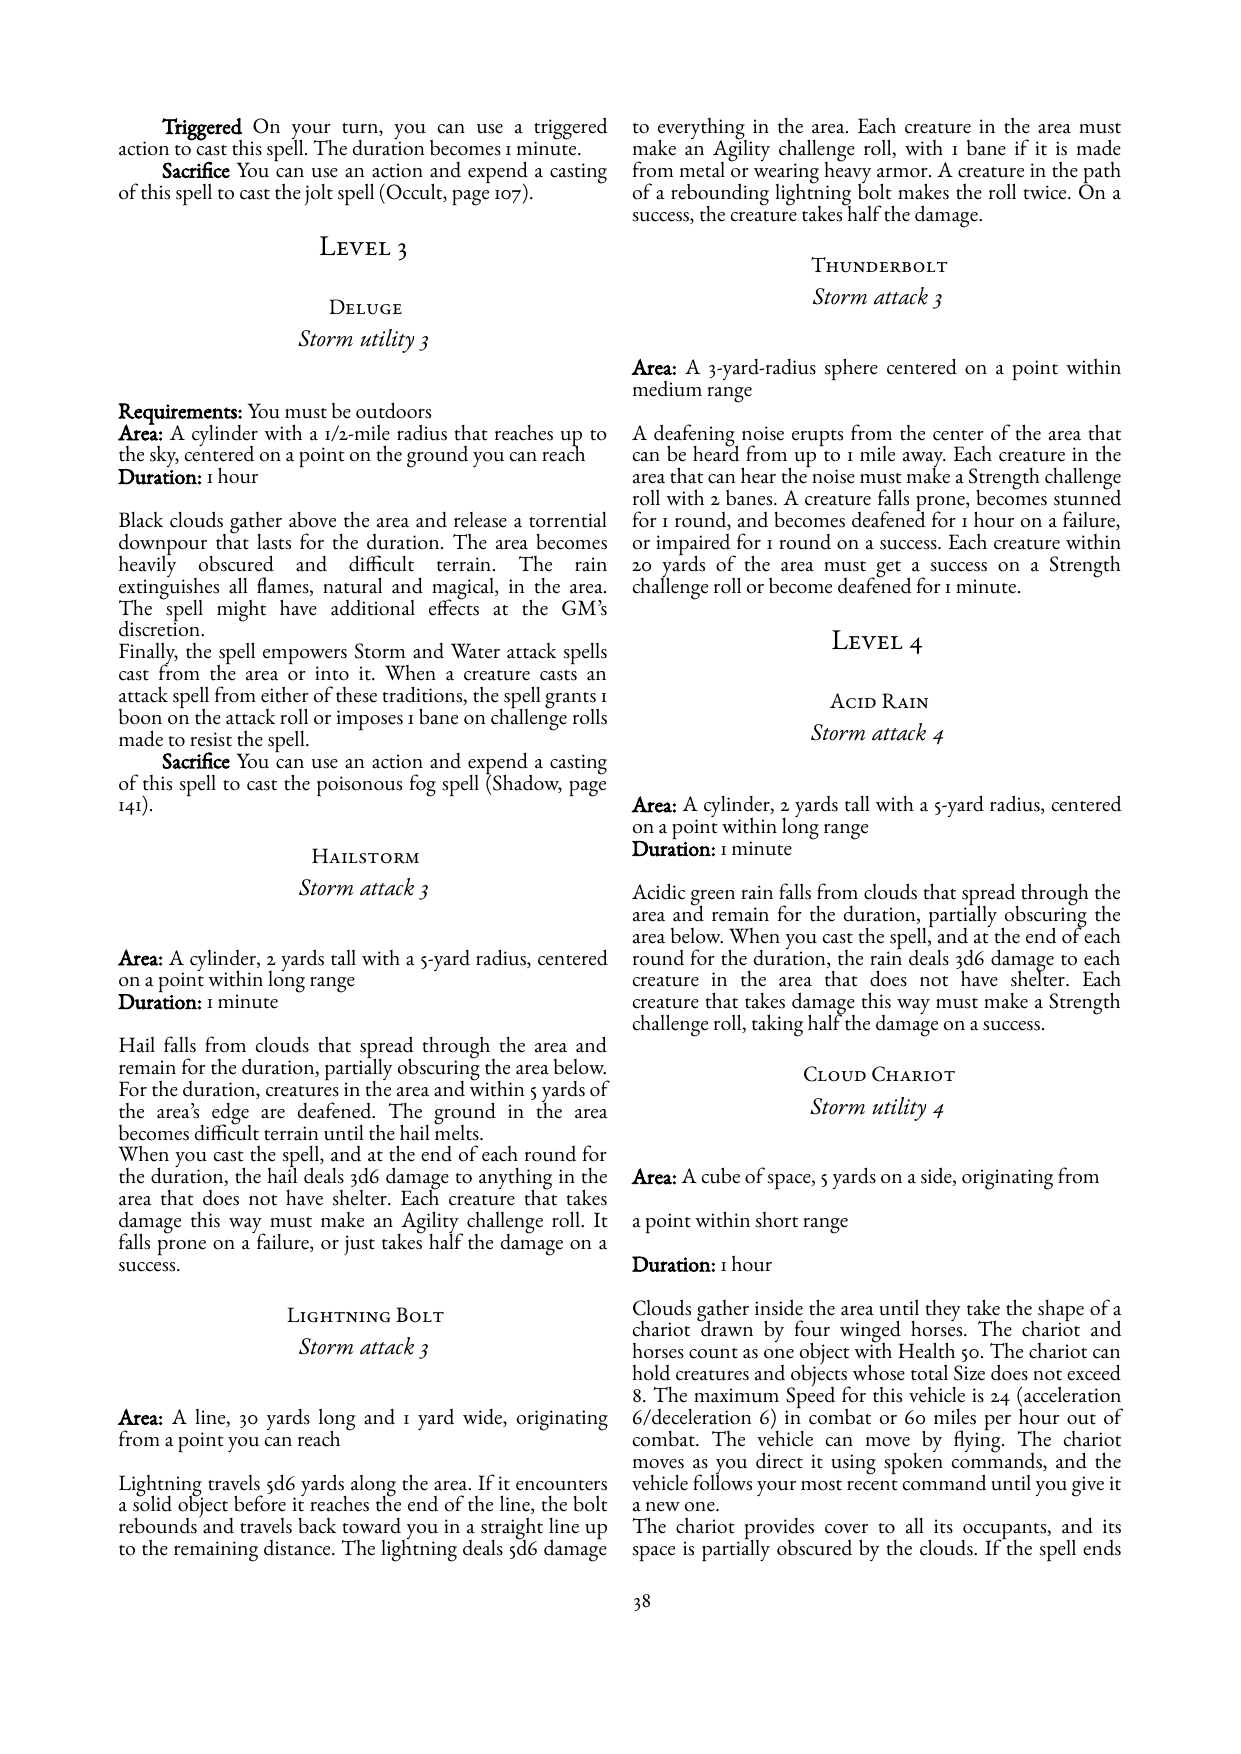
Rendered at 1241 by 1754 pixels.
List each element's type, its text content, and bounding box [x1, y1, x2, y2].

text Black clouds gather above the area and release a torrential downpour that lasts for the duration. The area becomes heavily obscured and difficult terrain. The rain extinguishes all flames, natural and magical, in the area. The spell might have additional effects at the GM’s discretion. [118, 502, 608, 643]
subtitle Deluge [118, 299, 608, 321]
list Area: A 3-yard-radius sphere centered on a point within medium range [632, 341, 1122, 402]
list Duration: 1 hour [632, 1246, 1122, 1277]
subtitle Hailstorm [118, 848, 608, 869]
list Area: A cylinder with a 1/2-mile radius that reaches up to the sky, centered on a point on the ground you can reach [118, 424, 608, 468]
subtitle Level 4 [632, 629, 1122, 657]
subtitle Cloud Chariot [632, 1066, 1122, 1088]
text Hail falls from clouds that spread through the area and remain for the duration, partially obscuring the area below. For the duration, creatures in the area and within 5 yards of the area’s edge are deafened. The ground in the area becomes difficult terrain until the hail melts. [118, 1027, 608, 1146]
subtitle Storm utility 3 [118, 330, 608, 354]
subtitle Acid Rain [632, 693, 1122, 714]
text Sacrifice You can use an action and expend a casting of this spell to cast the jolt spell (Occult, page 107). [118, 162, 608, 206]
text to everything in the area. Each creature in the area must make an Agility challenge roll, with 1 bane if it is made from metal or wearing heavy armor. A creature in the path of a rebounding lightning bolt makes the roll twice. On a success, the creature takes half the damage. [632, 118, 1122, 227]
text Acidic green rain falls from clouds that spread through the area and remain for the duration, partially obscuring the area below. When you cast the spell, and at the end of each round for the duration, the rain deals 3d6 damage to each creature in the area that does not have shelter. Each creature that takes damage this way must make a Strength challenge roll, taking half the damage on a success. [632, 874, 1122, 1037]
text Lightning travels 5d6 yards along the area. If it encounters a solid object before it reaches the end of the line, the bolt rebounds and travels back toward you in a straight line up to the remaining distance. The lightning deals 5d6 damage [118, 1464, 608, 1562]
subtitle Storm attack 3 [118, 878, 608, 902]
text Clouds gather inside the area until they take the shape of a chariot drawn by four winged horses. The chariot and horses count as one object with Health 50. The chariot can hold creatures and objects whose total Size does not exceed 8. The maximum Speed for this vehicle is 24 (acceleration 6/deceleration 6) in combat or 60 miles per hour out of combat. The vehicle can move by flying. The chariot moves as you direct it using spoken commands, and the vehicle follows your most recent command until you give it a new one. [632, 1289, 1122, 1518]
text Sacrifice You can use an action and expend a casting of this spell to cast the poisonous fog spell (Shadow, page 141). [118, 752, 608, 818]
list Duration: 1 minute [632, 840, 1122, 862]
list Duration: 1 minute [118, 993, 608, 1015]
list Area: A cylinder, 2 yards tall with a 5-yard radius, centered on a point within long range [118, 932, 608, 993]
subtitle Level 3 [118, 235, 608, 263]
text Triggered On your turn, you can use a triggered action to cast this spell. The duration becomes 1 minute. [118, 118, 608, 162]
subtitle Storm attack 3 [118, 1338, 608, 1362]
subtitle Storm attack 3 [632, 288, 1122, 312]
text A deafening noise erupts from the center of the area that can be heard from up to 1 mile away. Each creature in the area that can hear the noise must make a Strength challenge roll with 2 banes. A creature falls prone, becomes stunned for 1 round, and becomes deafened for 1 hour on a failure, or impaired for 1 round on a success. Each creature within 20 yards of the area must get a success on a Strength challenge roll or become deafened for 1 minute. [632, 414, 1122, 599]
list Duration: 1 hour [118, 468, 608, 490]
subtitle Storm attack 4 [632, 723, 1122, 747]
subtitle Thunderbolt [632, 257, 1122, 279]
list Area: A cylinder, 2 yards tall with a 5-yard radius, centered on a point within long range [632, 777, 1122, 840]
text The chariot provides cover to all its occupants, and its space is partially obscured by the clouds. If the spell ends [632, 1518, 1122, 1562]
subtitle Storm utility 4 [632, 1097, 1122, 1121]
subtitle Lightning Bolt [118, 1307, 608, 1329]
text Finally, the spell empowers Storm and Water attack spells cast from the area or into it. When a creature casts an attack spell from either of these traditions, the spell grants 1 boon on the attack roll or imposes 1 bane on challenge rolls made to resist the spell. [118, 643, 608, 752]
list Requirements: You must be outdoors [118, 383, 608, 424]
list Area: A line, 30 yards long and 1 yard wide, originating from a point you can reach [118, 1391, 608, 1452]
list Area: A cube of space, 5 yards on a side, originating from [632, 1151, 1122, 1190]
text When you cast the spell, and at the end of each round for the duration, the hail deals 3d6 damage to anything in the area that does not have shelter. Each creature that takes damage this way must make an Agility challenge roll. It falls prone on a failure, or just takes half the damage on a success. [118, 1146, 608, 1277]
text a point within short range [632, 1202, 1122, 1234]
